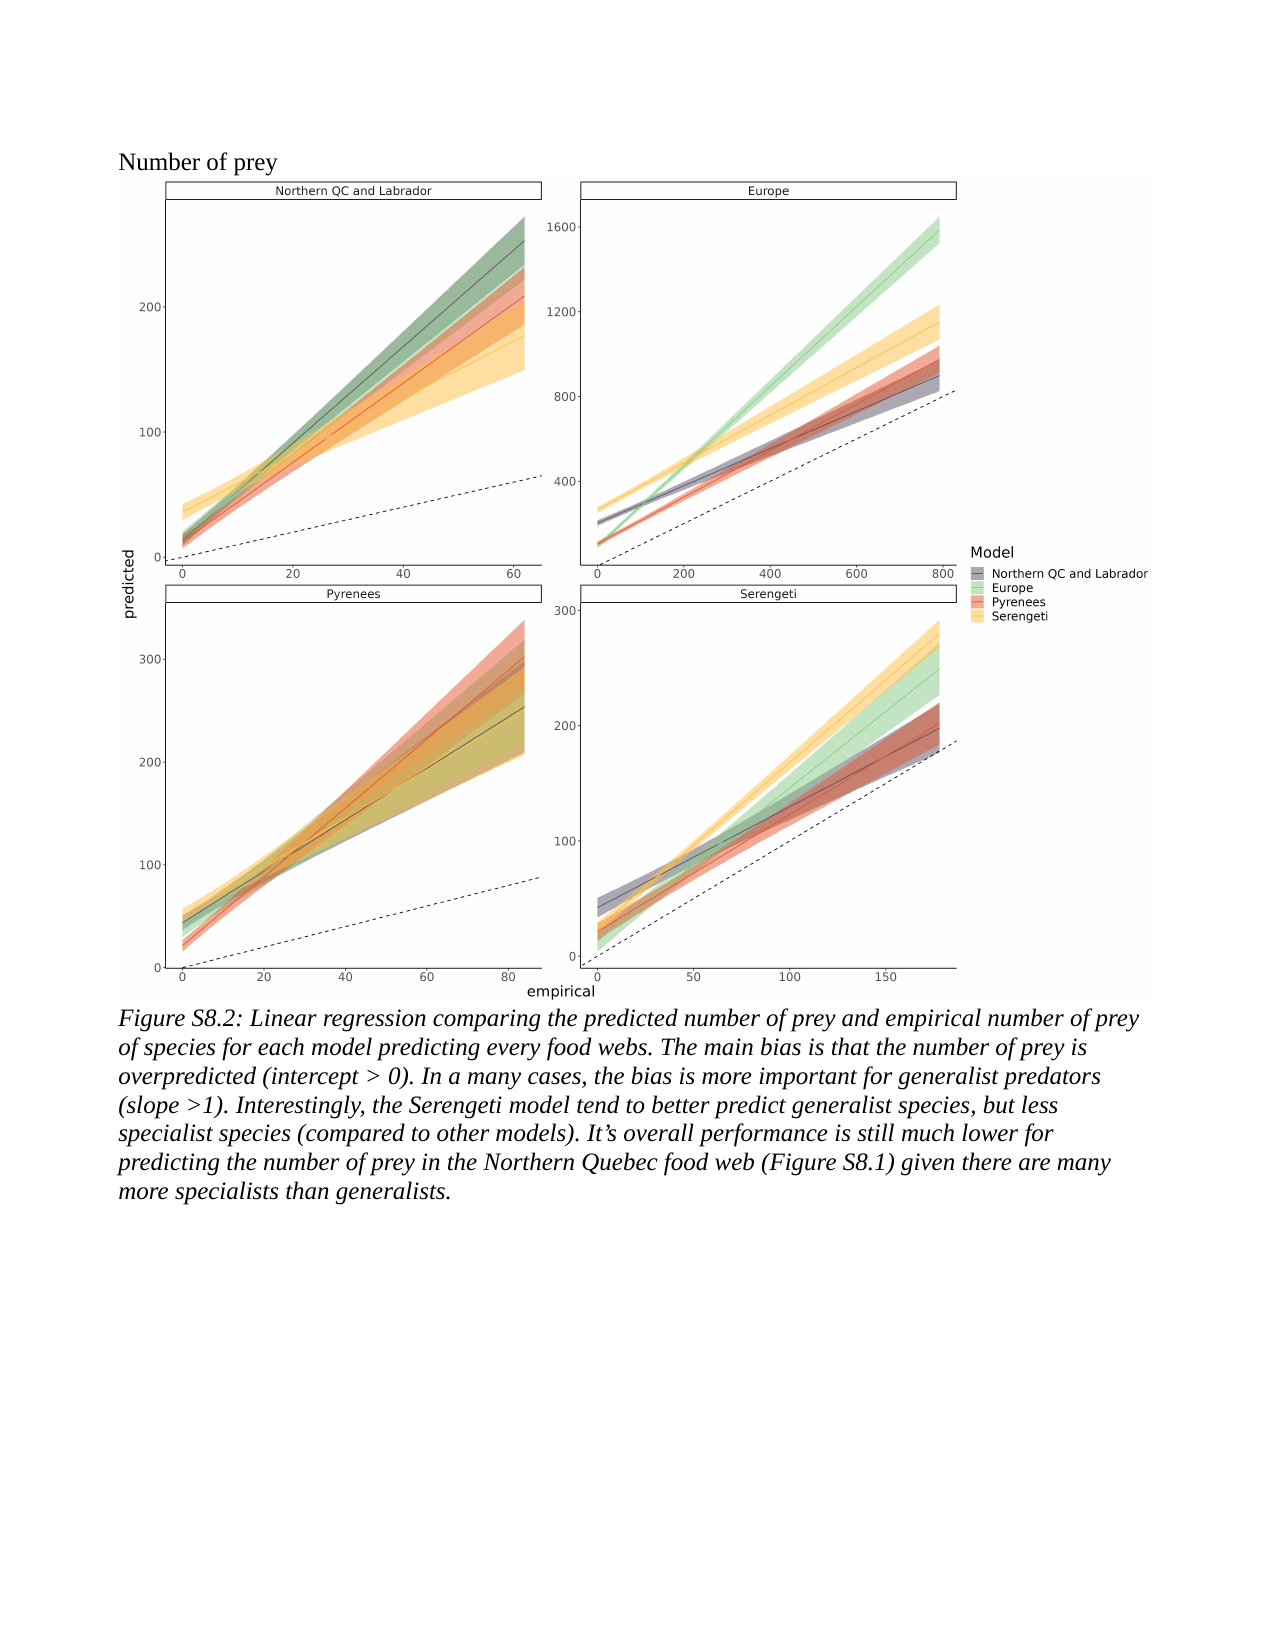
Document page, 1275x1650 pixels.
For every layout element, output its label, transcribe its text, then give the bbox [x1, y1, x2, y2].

text Number of prey [118, 147, 1157, 176]
text Figure S8.2: Linear regression comparing the predicted number of prey and empirical number of prey of species for each model predicting every food webs. The main bias is that the number of prey is overpredicted (intercept > 0). In a many cases, the bias is more important for generalist predators (slope >1). Interestingly, the Serengeti model tend to better predict generalist species, but less specialist species (compared to other models). It’s overall performance is still much lower for predicting the number of prey in the Northern Quebec food web (Figure S8.1) given there are many more specialists than generalists. [118, 1004, 1157, 1205]
picture [118, 177, 1157, 1004]
